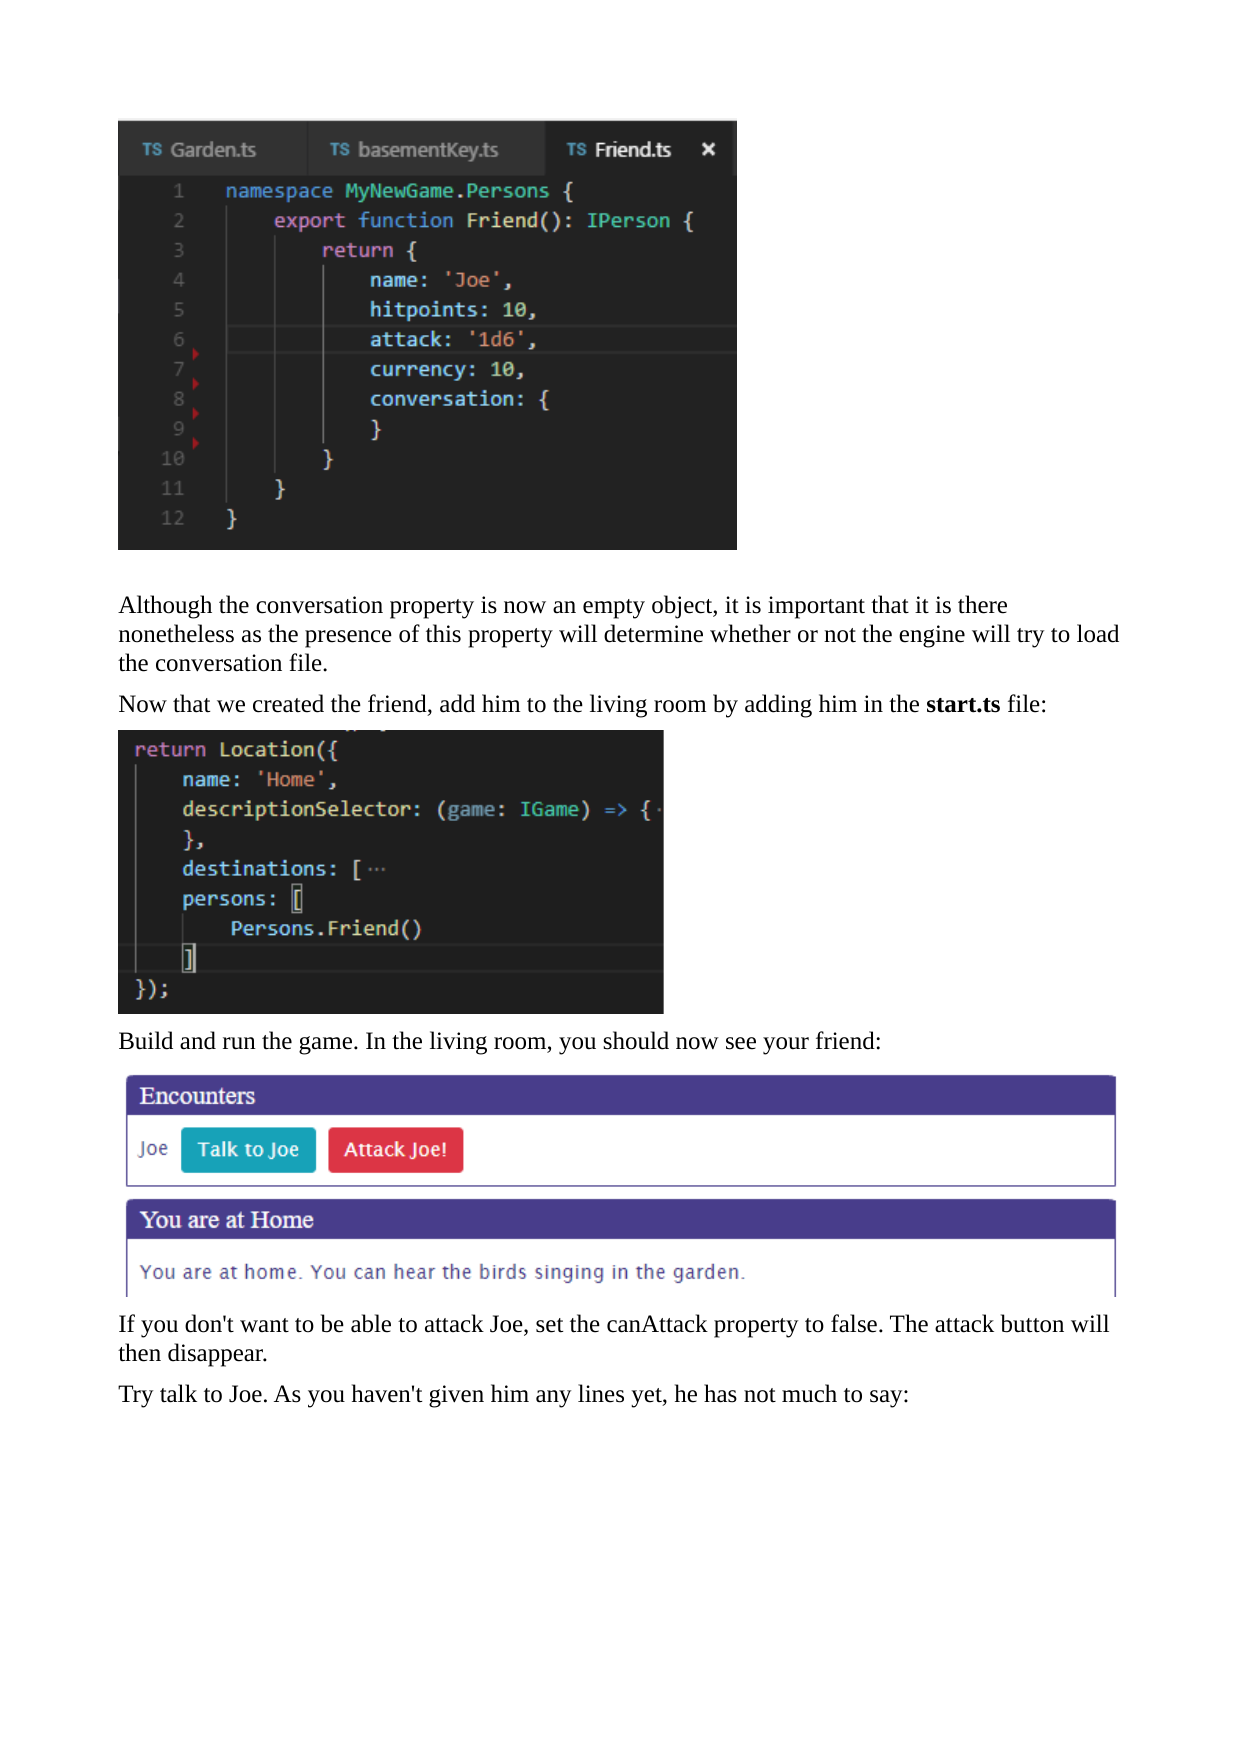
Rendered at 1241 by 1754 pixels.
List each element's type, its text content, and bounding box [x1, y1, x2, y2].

text If you don't want to be able to attack Joe, set the canAttack property to false. The attack button will then disappear. [118, 1309, 1122, 1367]
text Build and run the game. In the living room, you should now see your friend: [118, 1026, 1122, 1055]
text Although the conversation property is now an empty object, it is important that it is there nonetheless as the presence of this property will determine whether or not the engine will try to load the conversation file. [118, 591, 1122, 677]
text Now that we created the friend, add him to the living room by adding him in the start.ts file: [118, 689, 1122, 718]
text Try talk to Joe. As you haven't given him any lines yet, he has not much to say: [118, 1379, 1122, 1408]
